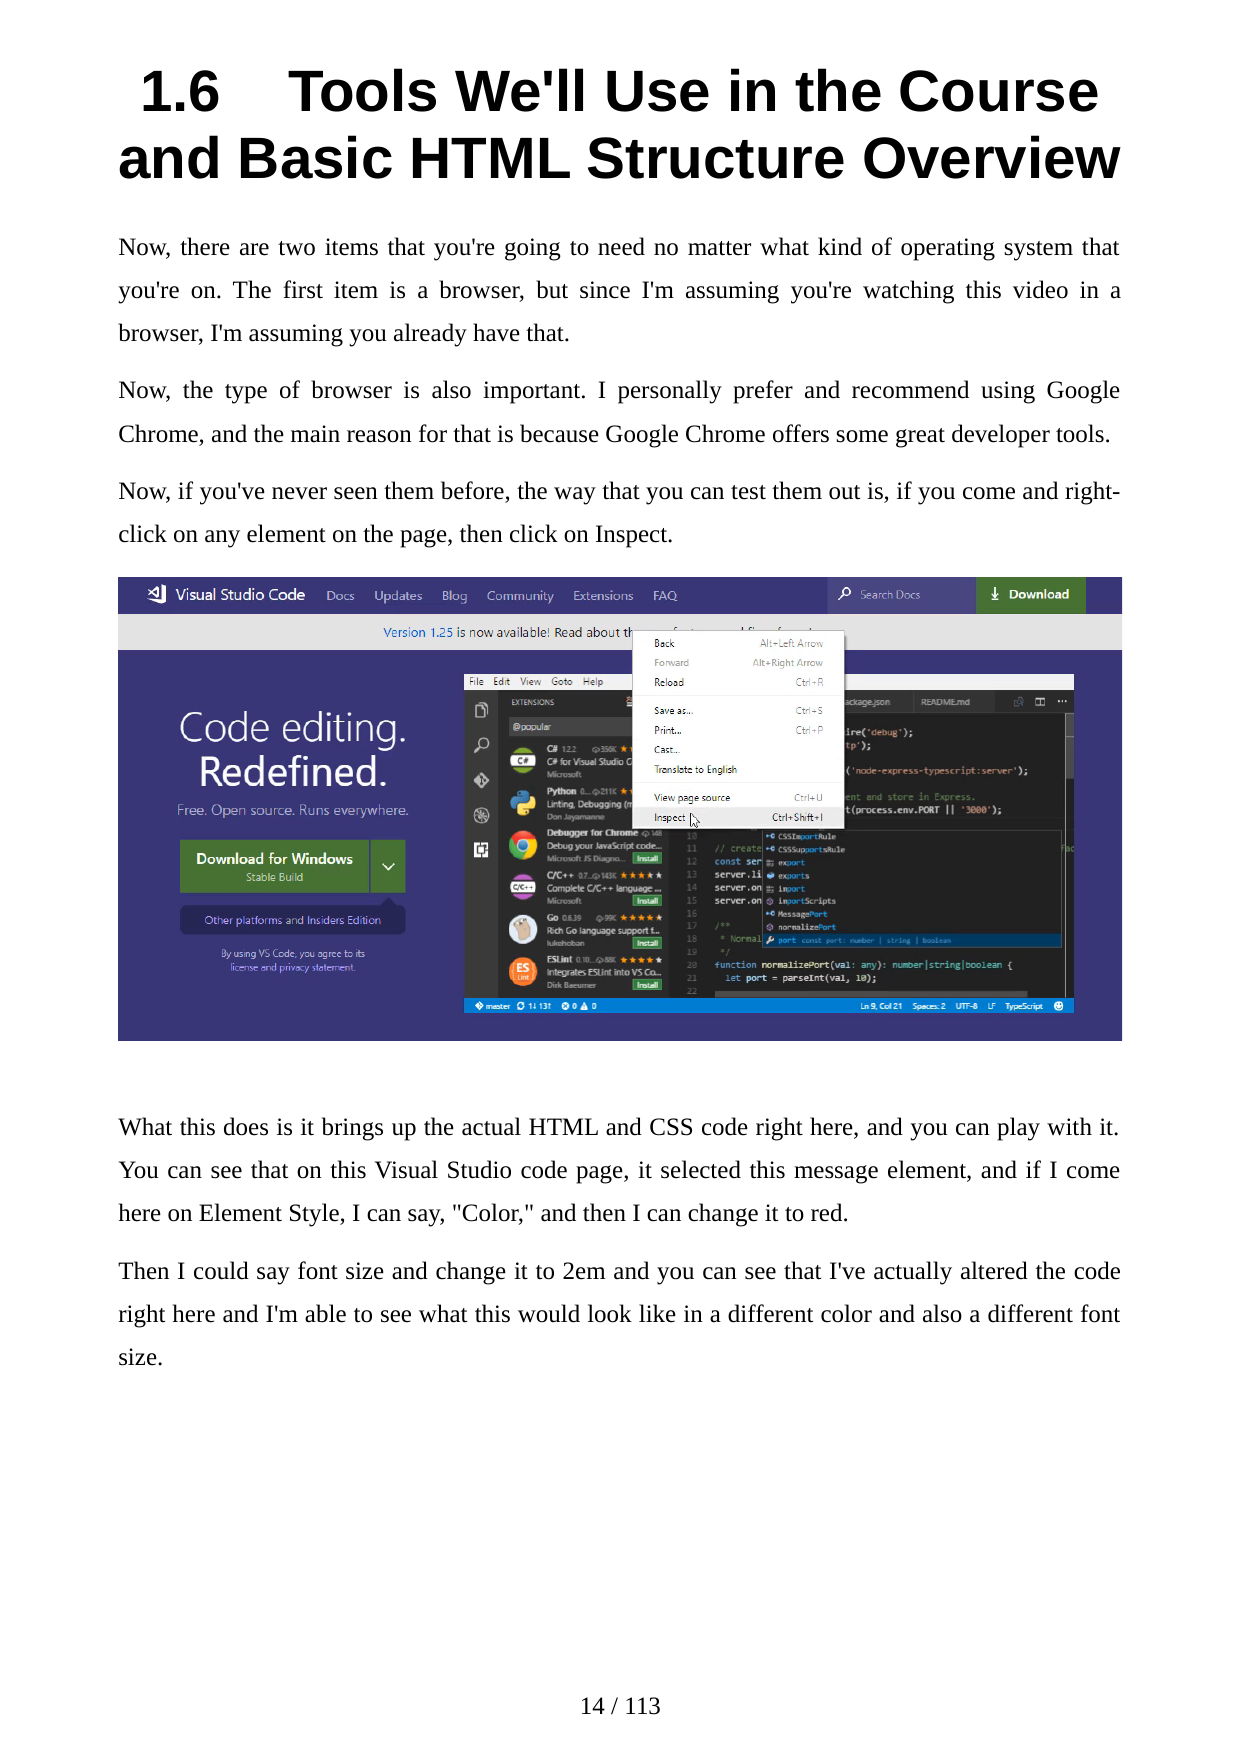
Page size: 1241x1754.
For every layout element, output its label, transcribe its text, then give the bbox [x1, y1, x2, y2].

text Then I could say font size and change it to 2em and you can see that I've actually altered the code right here and I'm able to see what this would look like in a different color and also a different font size. [118, 1256, 1122, 1371]
text Now, there are two items that you're going to need no matter what kind of operating system that you're on. The first item is a browser, but since I'm assuming you're watching this video in a browser, I'm assuming you already have that. [118, 232, 1122, 347]
text Now, if you've never seen them before, the way that you can test them out is, if you come and right-click on any element on the page, then click on Inspect. [118, 476, 1122, 548]
picture [118, 577, 1123, 1041]
text Now, the type of browser is also important. I personally prefer and recommend using Google Chrome, and the main reason for that is because Google Chrome offers some great developer tools. [118, 376, 1122, 447]
title 1.6 Tools We'll Use in the Course and Basic HTML Structure Overview [118, 56, 1122, 190]
text What this does is it brings up the actual HTML and CSS code right here, and you can play with it. You can see that on this Visual Studio code page, it selected this message element, and if I come here on Element Style, I can say, "Color," and then I can change it to red. [118, 1112, 1122, 1227]
